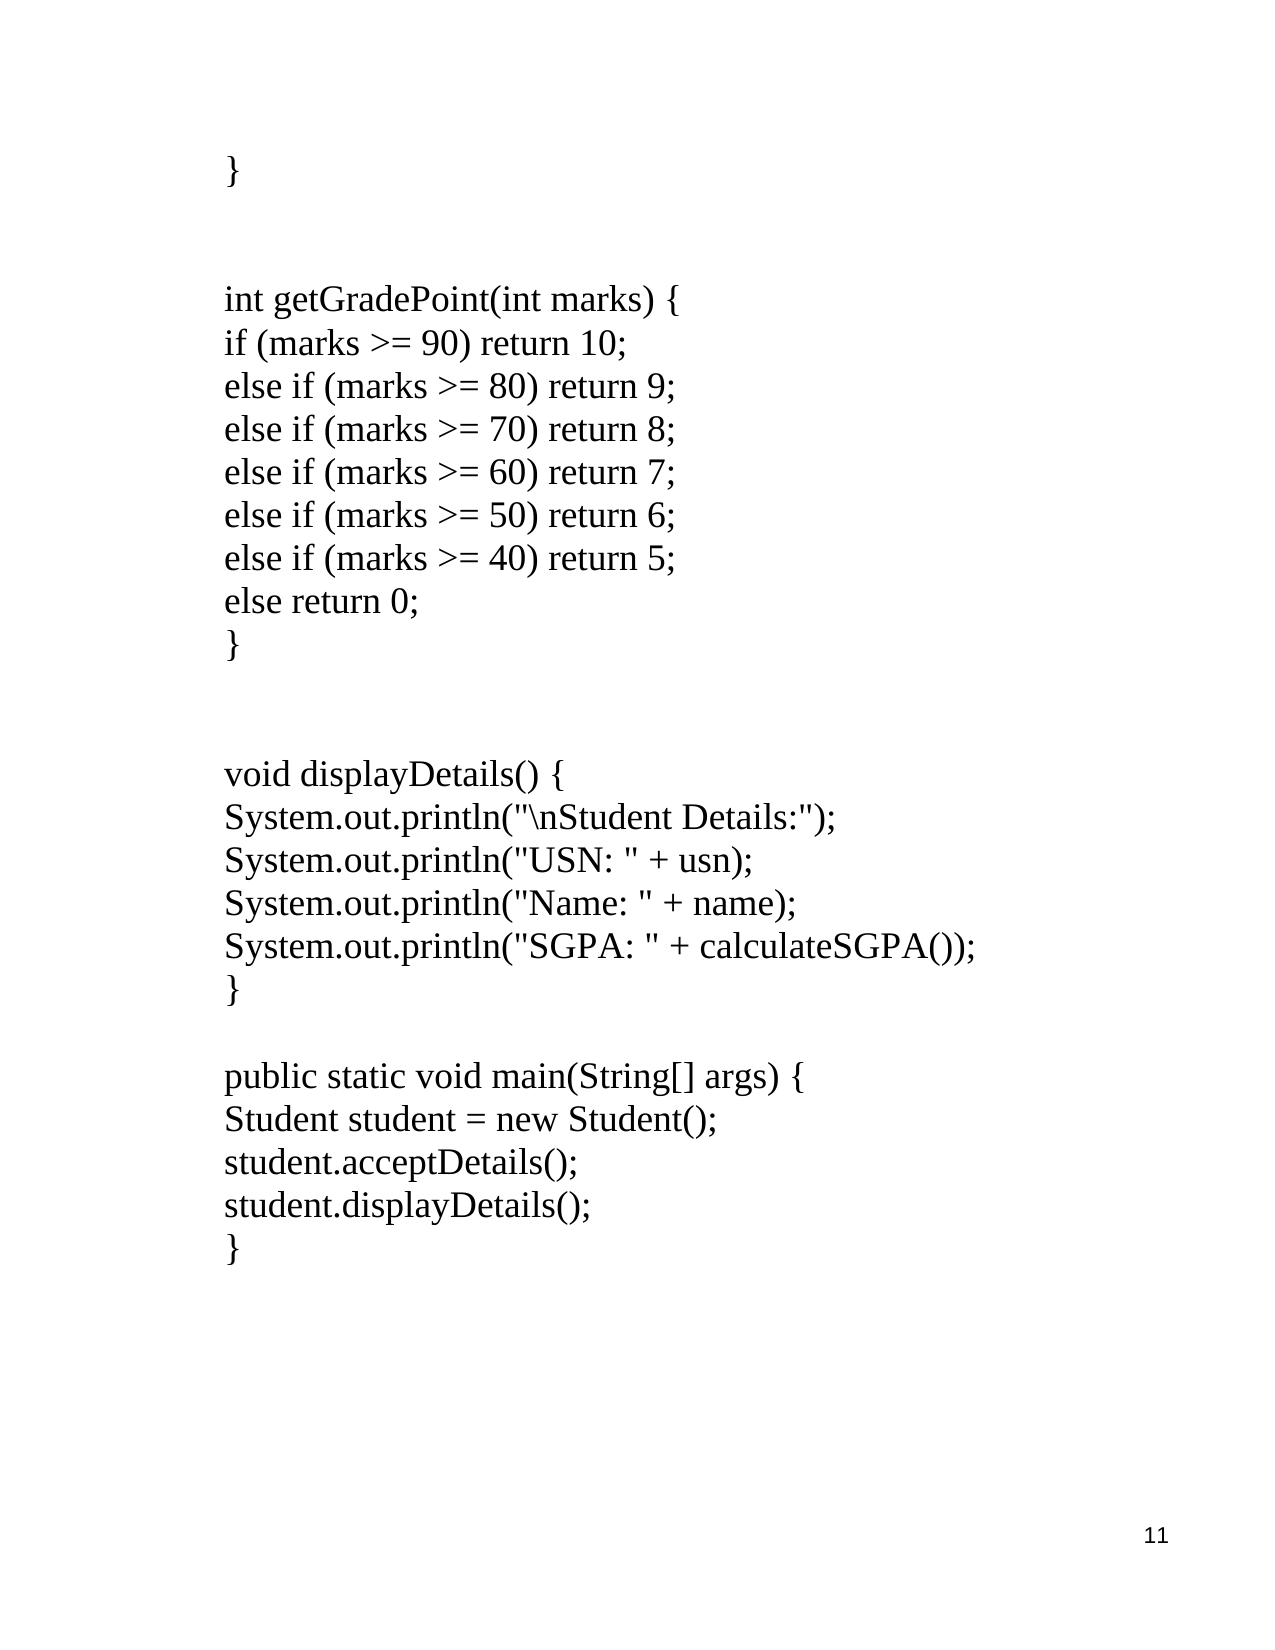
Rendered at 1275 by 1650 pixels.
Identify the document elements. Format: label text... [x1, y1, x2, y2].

text } [149, 1226, 1169, 1269]
text else return 0; [149, 579, 1169, 622]
text System.out.println("\nStudent Details:"); [149, 794, 1169, 837]
text System.out.println("Name: " + name); [149, 881, 1169, 924]
text } [149, 622, 1169, 665]
text else if (marks >= 60) return 7; [149, 449, 1169, 492]
text else if (marks >= 40) return 5; [149, 536, 1169, 579]
text else if (marks >= 70) return 8; [149, 406, 1169, 449]
text } [149, 147, 1169, 191]
text } [149, 967, 1169, 1010]
text System.out.println("USN: " + usn); [149, 837, 1169, 881]
text int getGradePoint(int marks) { [149, 277, 1169, 320]
text student.displayDetails(); [149, 1182, 1169, 1226]
text Student student = new Student(); [149, 1096, 1169, 1139]
text student.acceptDetails(); [149, 1139, 1169, 1182]
text else if (marks >= 80) return 9; [149, 363, 1169, 406]
text void displayDetails() { [149, 751, 1169, 794]
text System.out.println("SGPA: " + calculateSGPA()); [149, 924, 1169, 967]
text public static void main(String[] args) { [149, 1053, 1169, 1096]
text if (marks >= 90) return 10; [149, 320, 1169, 363]
text else if (marks >= 50) return 6; [149, 492, 1169, 536]
